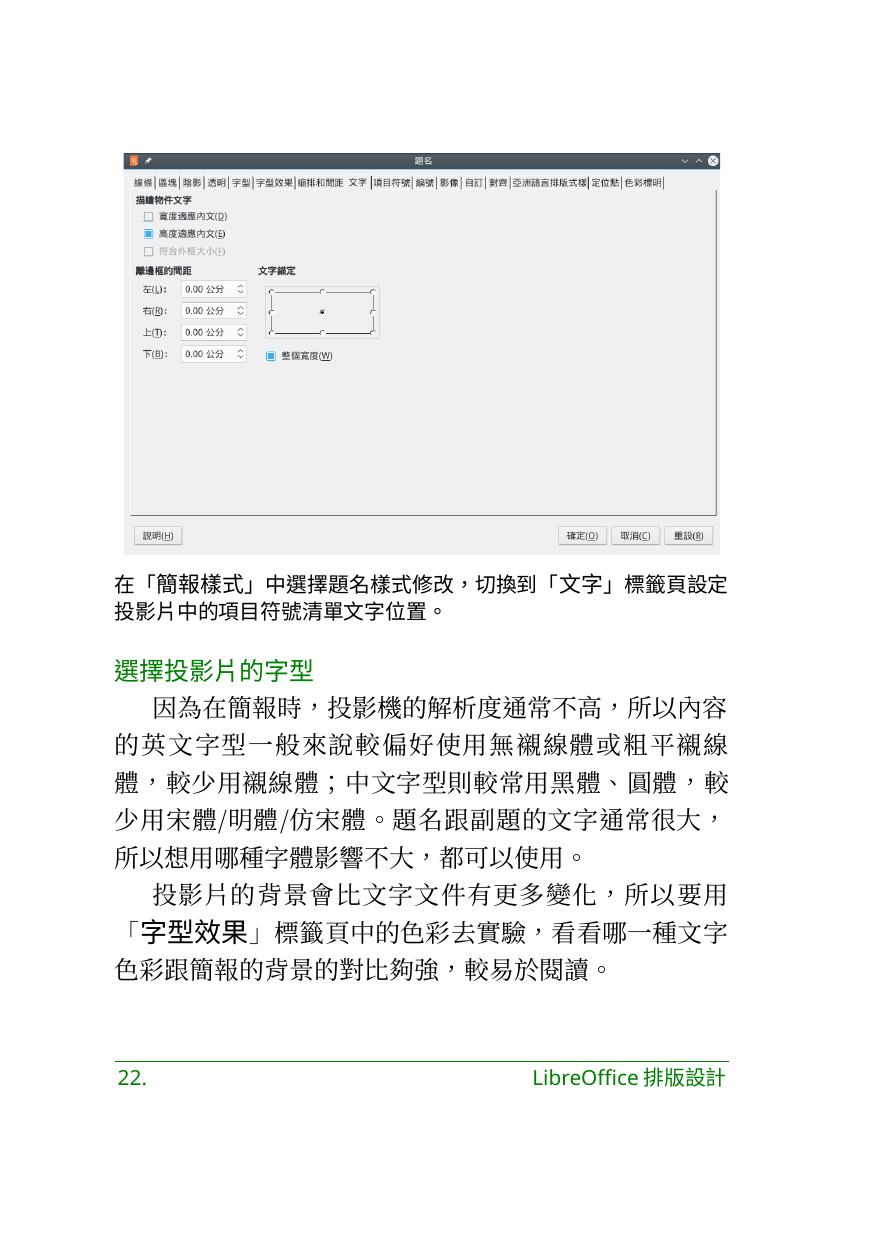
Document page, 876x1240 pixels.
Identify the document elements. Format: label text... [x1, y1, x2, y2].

picture [123, 153, 721, 555]
subtitle 選擇投影片的字型 [114, 656, 729, 687]
table_header [115, 555, 729, 562]
text 投影片的背景會比文字文件有更多變化，所以要用「字型效果」標籤頁中的色彩去實驗，看看哪一種文字色彩跟簡報的背景的對比夠強，較易於閱讀。 [114, 874, 729, 987]
table_cell 在「簡報樣式」中選擇題名樣式修改，切換到「文字」標籤頁設定投影片中的項目符號清單文字位置。 [115, 563, 729, 624]
text 因為在簡報時，投影機的解析度通常不高，所以內容的英文字型一般來說較偏好使用無襯線體或粗平襯線體，較少用襯線體；中文字型則較常用黑體、圓體，較少用宋體/明體/仿宋體。題名跟副題的文字通常很大，所以想用哪種字體影響不大，都可以使用。 [114, 687, 729, 874]
table_header [115, 146, 729, 554]
